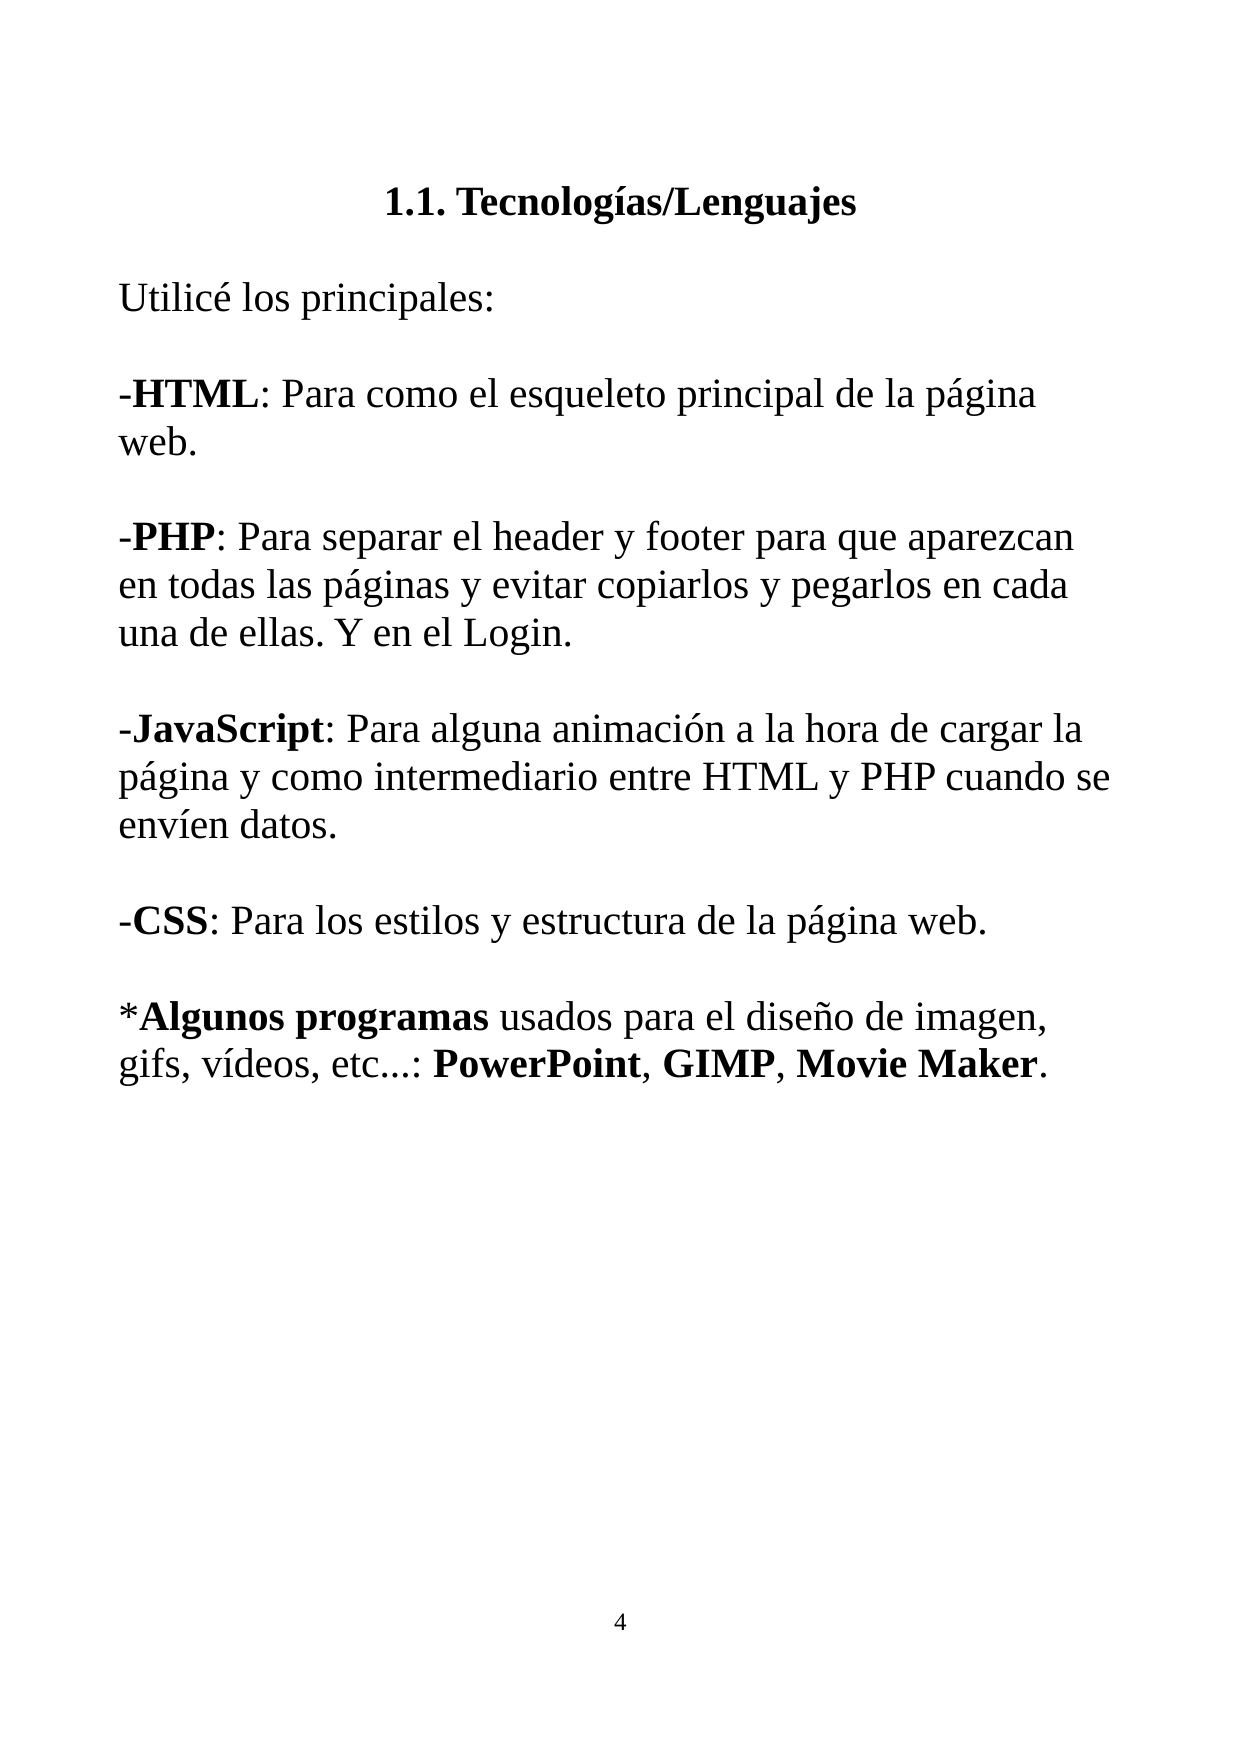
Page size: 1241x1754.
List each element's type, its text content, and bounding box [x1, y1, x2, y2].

text Utilicé los principales: [118, 272, 1122, 320]
text *Algunos programas usados para el diseño de imagen, gifs, vídeos, etc...: PowerPoint, GIMP, Movie Maker. [118, 991, 1122, 1087]
text 1.1. Tecnologías/Lenguajes [118, 176, 1122, 224]
text -JavaScript: Para alguna animación a la hora de cargar la página y como intermediario entre HTML y PHP cuando se envíen datos. [118, 703, 1122, 847]
text -CSS: Para los estilos y estructura de la página web. [118, 895, 1122, 943]
text -HTML: Para como el esqueleto principal de la página web. [118, 368, 1122, 464]
text -PHP: Para separar el header y footer para que aparezcan en todas las páginas y evitar copiarlos y pegarlos en cada una de ellas. Y en el Login. [118, 512, 1122, 656]
